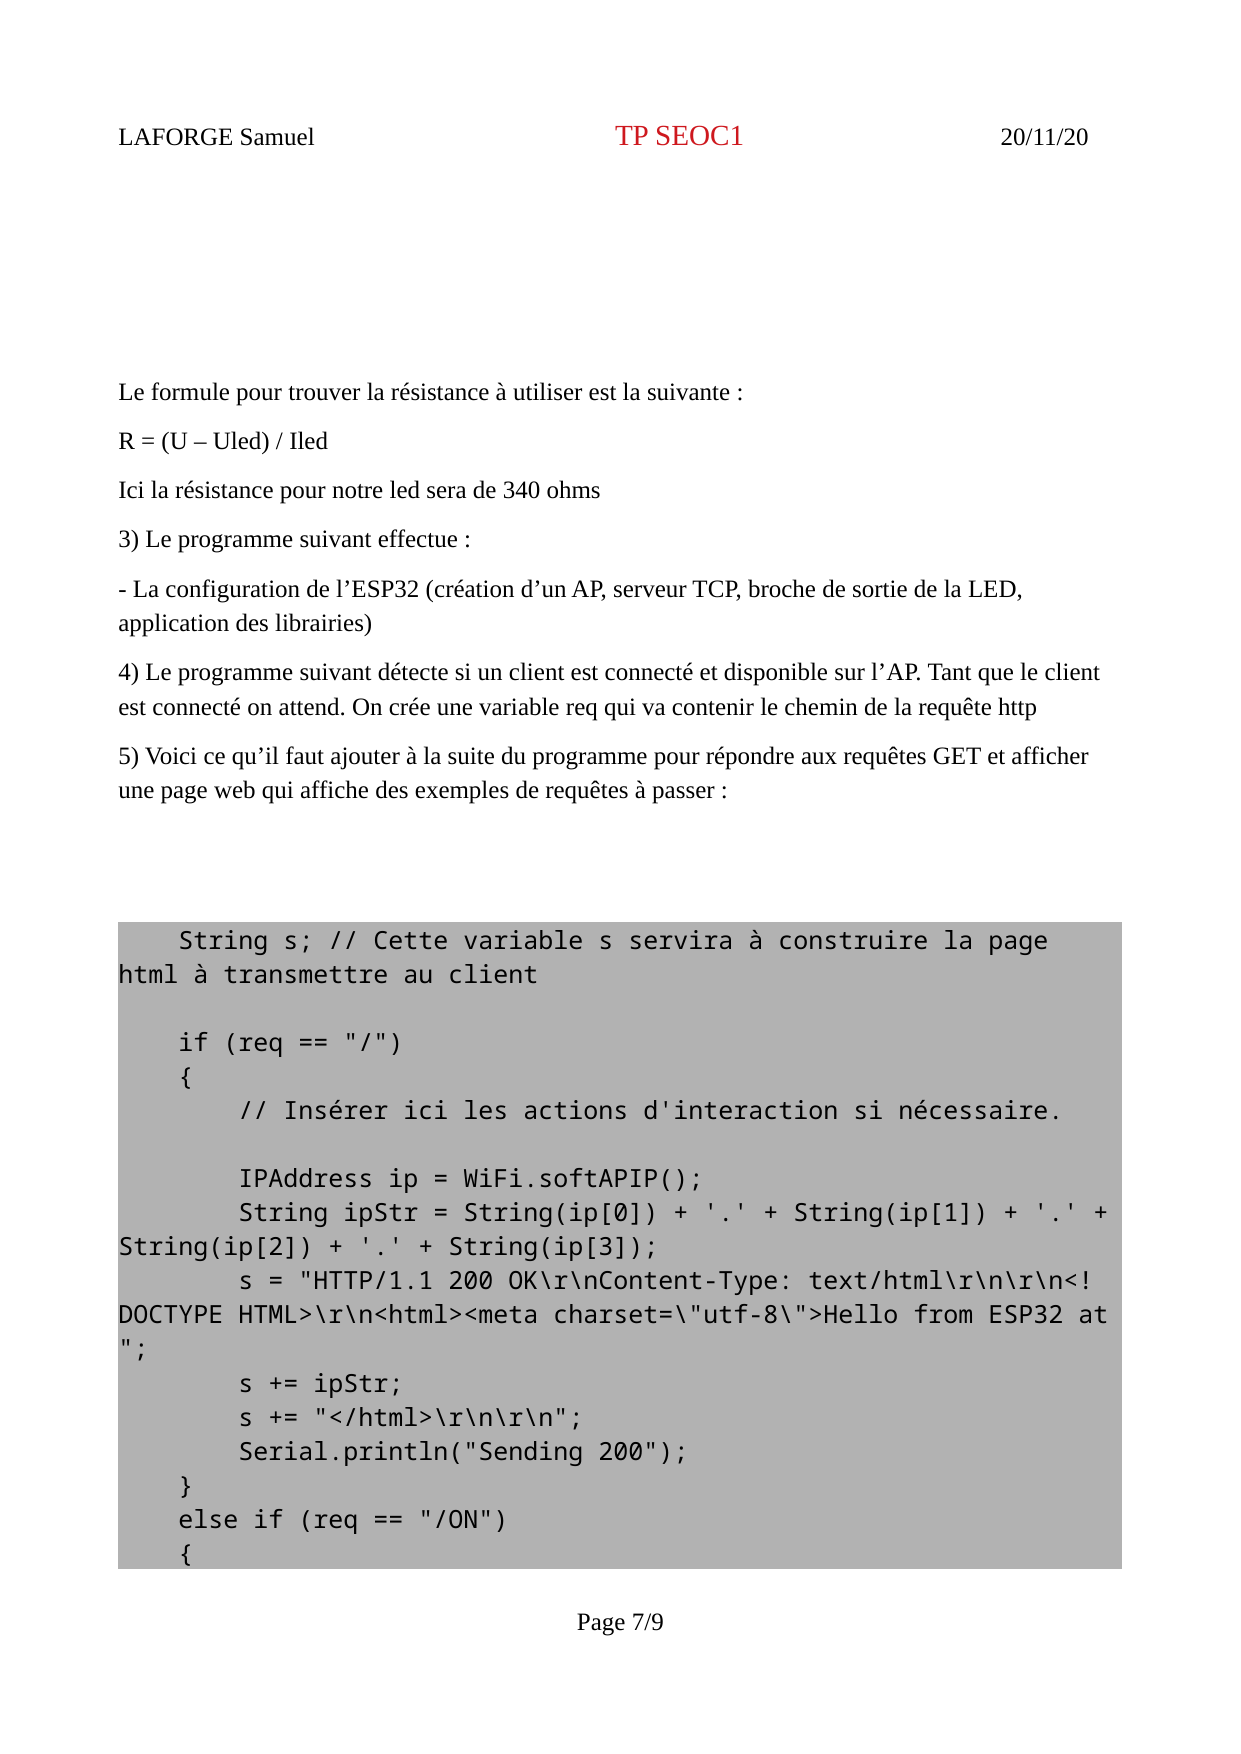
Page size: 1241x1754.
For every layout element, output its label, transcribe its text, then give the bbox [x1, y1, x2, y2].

text R = (U – Uled) / Iled [118, 426, 1122, 455]
text // Insérer ici les actions d'interaction si nécessaire. [118, 1093, 1122, 1127]
text 4) Le programme suivant détecte si un client est connecté et disponible sur l’AP. Tant que le client est connecté on attend. On crée une variable req qui va contenir le chemin de la requête http [118, 657, 1122, 720]
text else if (req == "/ON") [118, 1501, 1122, 1536]
text 5) Voici ce qu’il faut ajouter à la suite du programme pour répondre aux requêtes GET et afficher une page web qui affiche des exemples de requêtes à passer : [118, 741, 1122, 804]
text - La configuration de l’ESP32 (création d’un AP, serveur TCP, broche de sortie de la LED, application des librairies) [118, 574, 1122, 637]
text s += ipStr; [118, 1365, 1122, 1399]
text 3) Le programme suivant effectue : [118, 524, 1122, 553]
text String s; // Cette variable s servira à construire la page html à transmettre au client [118, 922, 1122, 991]
text Ici la résistance pour notre led sera de 340 ohms [118, 476, 1122, 504]
text s += "</html>\r\n\r\n"; [118, 1399, 1122, 1433]
text } [118, 1467, 1122, 1501]
text if (req == "/") [118, 1024, 1122, 1059]
text Le formule pour trouver la résistance à utiliser est la suivante : [118, 377, 1122, 406]
text Serial.println("Sending 200"); [118, 1433, 1122, 1467]
text String ipStr = String(ip[0]) + '.' + String(ip[1]) + '.' + String(ip[2]) + '.' + String(ip[3]); [118, 1195, 1122, 1263]
text s = "HTTP/1.1 200 OK\r\nContent-Type: text/html\r\n\r\n<!DOCTYPE HTML>\r\n<html><meta charset=\"utf-8\">Hello from ESP32 at "; [118, 1263, 1122, 1365]
text IPAddress ip = WiFi.softAPIP(); [118, 1161, 1122, 1195]
text { [118, 1536, 1122, 1569]
text { [118, 1059, 1122, 1093]
